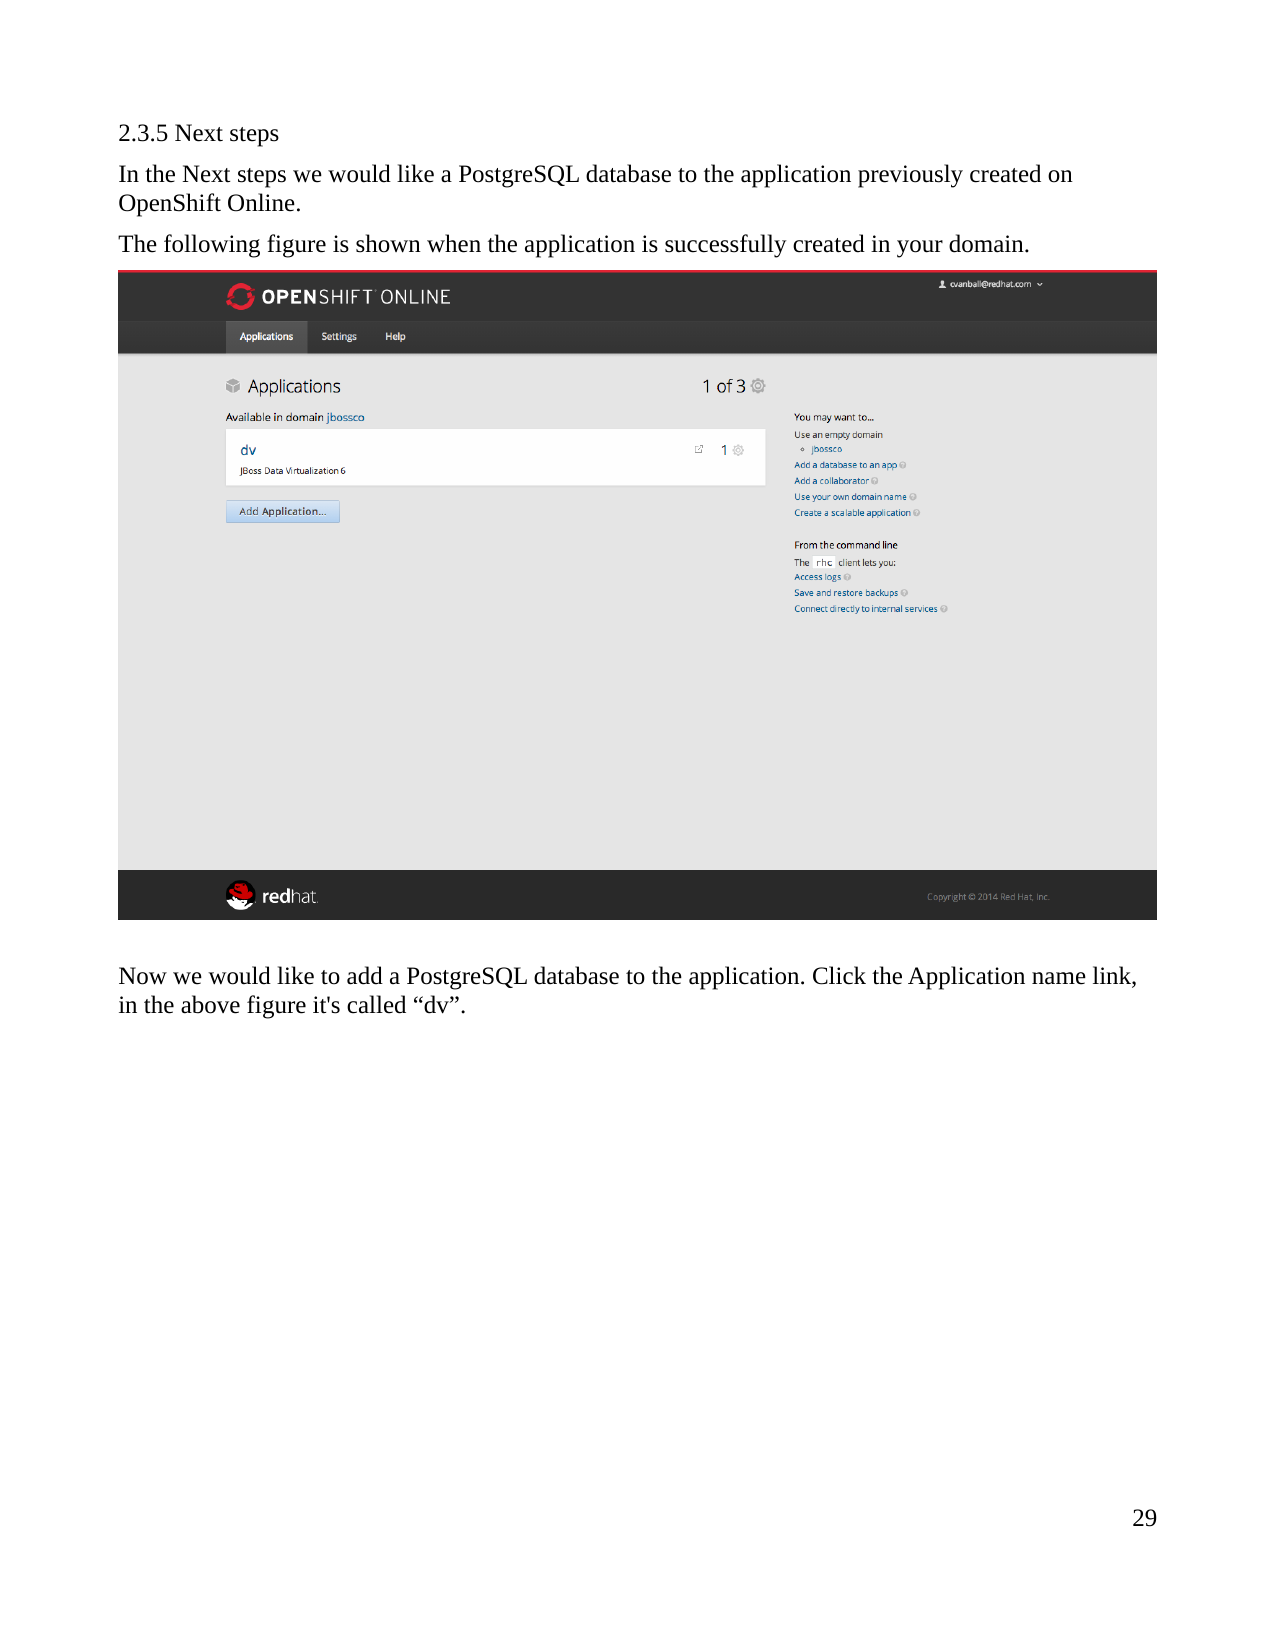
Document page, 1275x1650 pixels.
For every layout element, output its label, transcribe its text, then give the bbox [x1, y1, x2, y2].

picture [118, 270, 1157, 920]
text The following figure is shown when the application is successfully created in your domain. [118, 229, 1157, 258]
text 2.3.5 Next steps [118, 118, 1157, 147]
text In the Next steps we would like a PostgreSQL database to the application previously created on OpenShift Online. [118, 159, 1157, 217]
text Now we would like to add a PostgreSQL database to the application. Click the Application name link, in the above figure it's called “dv”. [118, 961, 1157, 1018]
